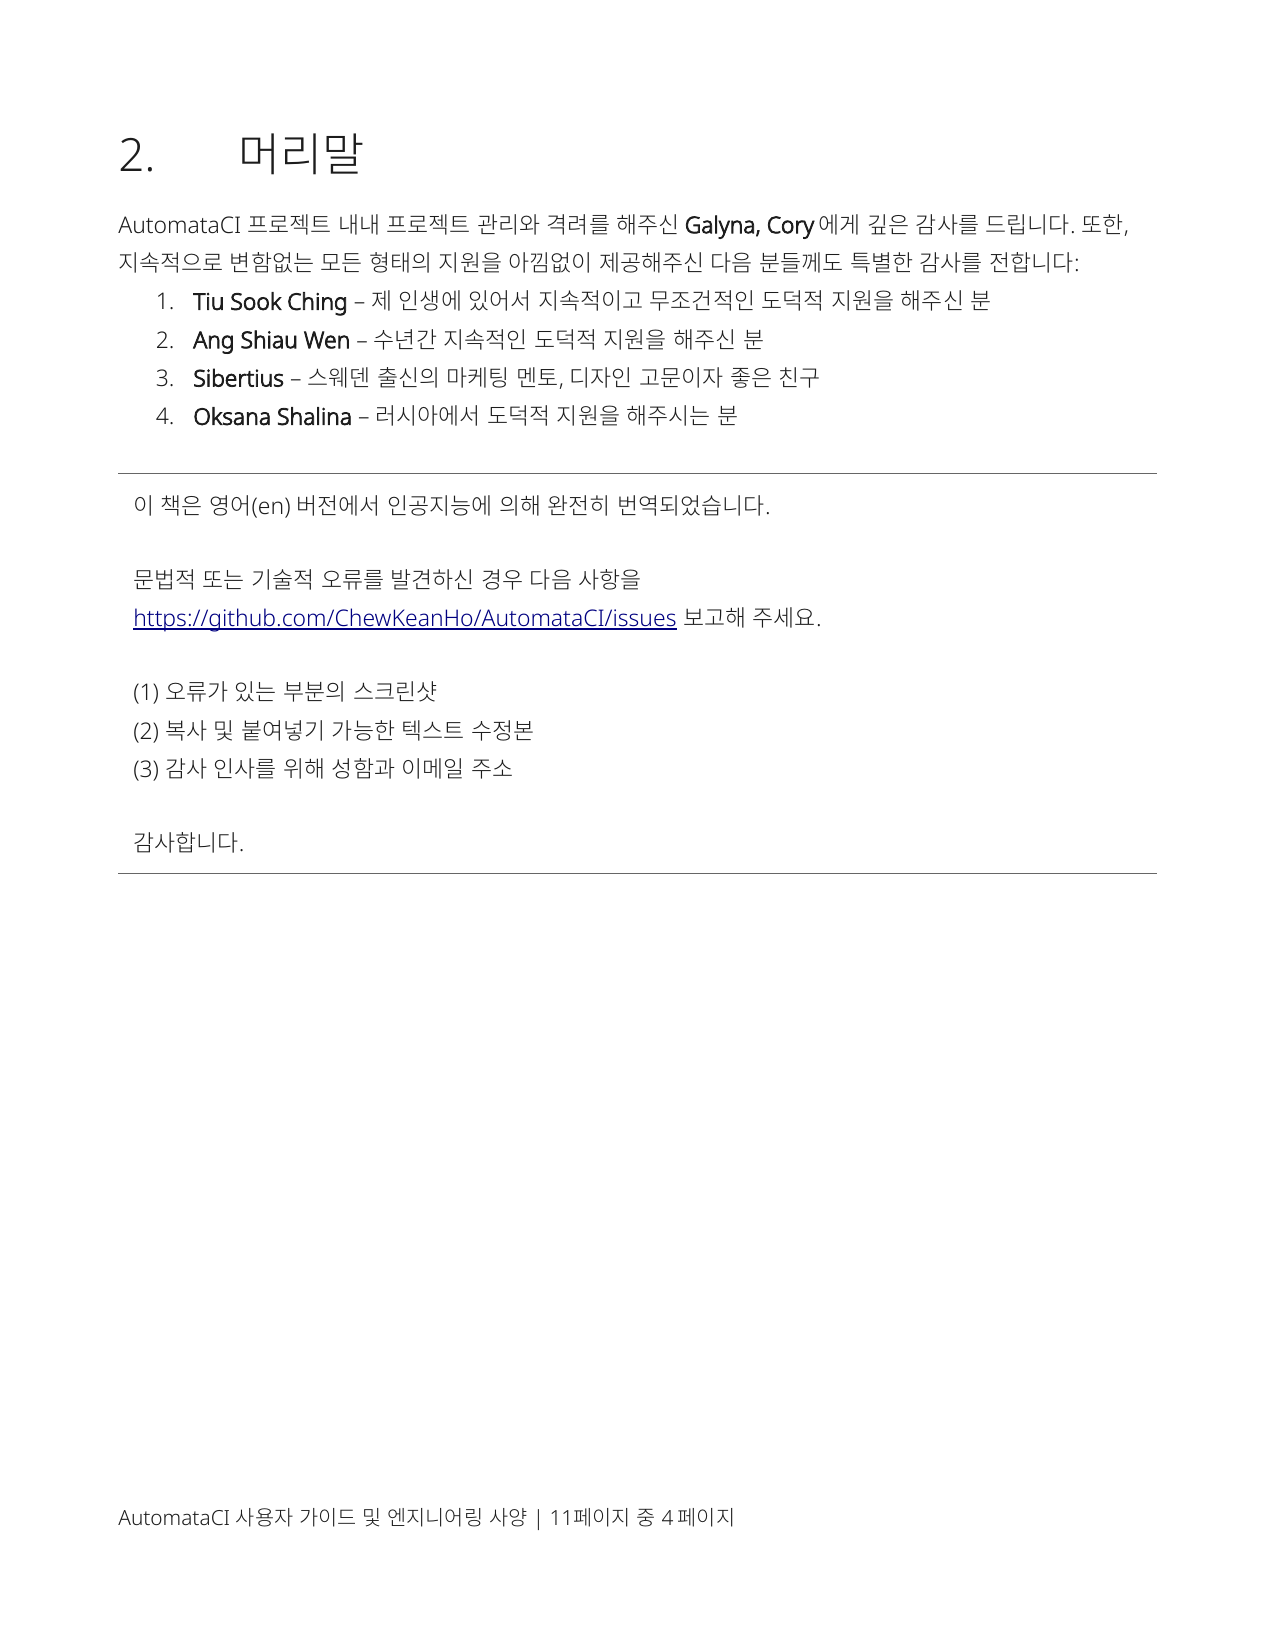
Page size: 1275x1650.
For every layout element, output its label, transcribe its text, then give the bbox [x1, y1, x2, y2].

text AutomataCI 프로젝트 내내 프로젝트 관리와 격려를 해주신Galyna, Cory에게 깊은 감사를 드립니다. 또한, 지속적으로 변함없는 모든 형태의 지원을 아낌없이 제공해주신 다음 분들께도 특별한 감사를 전합니다: [118, 207, 1157, 278]
text (3) 감사 인사를 위해 성함과 이메일 주소 [118, 736, 1157, 784]
text 이 책은 영어(en) 버전에서 인공지능에 의해 완전히 번역되었습니다. [118, 474, 1157, 521]
subtitle 머리말 [118, 118, 1157, 185]
list Tiu Sook Ching – 제 인생에 있어서 지속적이고 무조건적인 도덕적 지원을 해주신 분 [156, 283, 1157, 316]
text (2) 복사 및 붙여넣기 가능한 텍스트 수정본 [118, 697, 1157, 736]
text 문법적 또는 기술적 오류를 발견하신 경우 다음 사항을 https://github.com/ChewKeanHo/AutomataCI/issues 보고해 주세요. [118, 547, 1157, 633]
list Ang Shiau Wen – 수년간 지속적인 도덕적 지원을 해주신 분 [156, 321, 1157, 355]
list Sibertius – 스웨덴 출신의 마케팅 멘토, 디자인 고문이자 좋은 친구 [156, 360, 1157, 393]
list Oksana Shalina – 러시아에서 도덕적 지원을 해주시는 분 [156, 398, 1157, 431]
text (1) 오류가 있는 부분의 스크린샷 [118, 659, 1157, 697]
text 감사합니다. [118, 810, 1157, 873]
